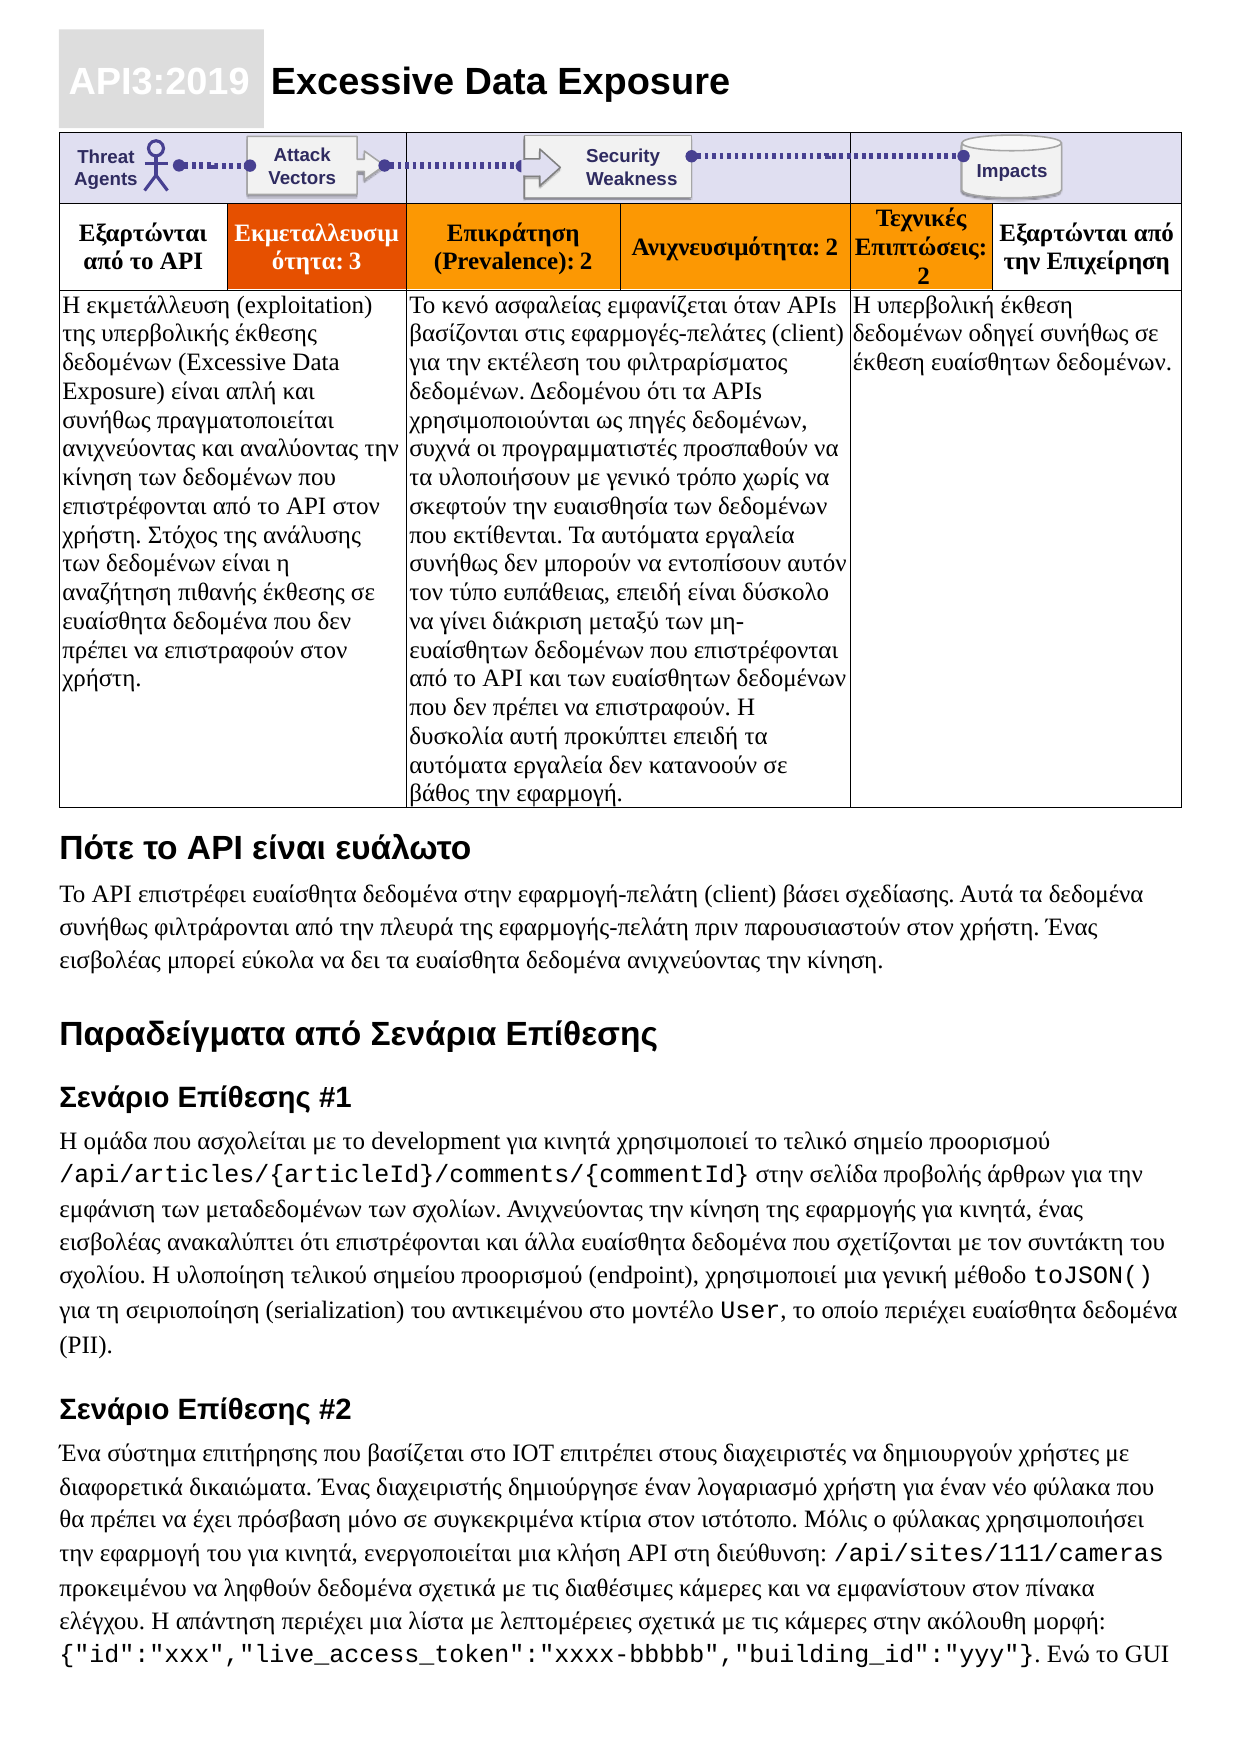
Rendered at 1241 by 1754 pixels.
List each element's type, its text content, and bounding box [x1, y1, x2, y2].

table_cell Εξαρτώνται από την Επιχείρηση [993, 204, 1181, 289]
table_cell Το κενό ασφαλείας εμφανίζεται όταν APIs βασίζονται στις εφαρμογές-πελάτες (client) για την εκτέλεση του φιλτραρίσματος δεδομένων. Δεδομένου ότι τα APIs χρησιμοποιούνται ως πηγές δεδομένων, συχνά οι προγραμματιστές προσπαθούν να τα υλοποιήσουν με γενικό τρόπο χωρίς να σκεφτούν την ευαισθησία των δεδομένων που εκτίθενται. Τα αυτόματα εργαλεία συνήθως δεν μπορούν να εντοπίσουν αυτόν τον τύπο ευπάθειας, επειδή είναι δύσκολο να γίνει διάκριση μεταξύ των μη-ευαίσθητων δεδομένων που επιστρέφονται από το API και των ευαίσθητων δεδομένων που δεν πρέπει να επιστραφούν. Η δυσκολία αυτή προκύπτει επειδή τα αυτόματα εργαλεία δεν κατανοούν σε βάθος την εφαρμογή. [407, 291, 850, 807]
table_cell Εξαρτώνται από το API [60, 204, 227, 289]
table_header [227, 133, 406, 203]
table_cell Τεχνικές Επιπτώσεις: 2 [851, 204, 992, 289]
text Ένα σύστημα επιτήρησης που βασίζεται στο IOT επιτρέπει στους διαχειριστές να δημιουργούν χρήστες με διαφορετικά δικαιώματα. Ένας διαχειριστής δημιούργησε έναν λογαριασμό χρήστη για έναν νέο φύλακα που θα πρέπει να έχει πρόσβαση μόνο σε συγκεκριμένα κτίρια στον ιστότοπο. Μόλις ο φύλακας χρησιμοποιήσει την εφαρμογή του για κινητά, ενεργοποιείται μια κλήση API στη διεύθυνση: /api/sites/111/cameras προκειμένου να ληφθούν δεδομένα σχετικά με τις διαθέσιμες κάμερες και να εμφανίστουν στον πίνακα ελέγχου. Η απάντηση περιέχει μια λίστα με λεπτομέρειες σχετικά με τις κάμερες στην ακόλουθη μορφή: {"id":"xxx","live_access_token":"xxxx-bbbbb","building_id":"yyy"}. Ενώ το GUI [59, 1438, 1181, 1669]
table_header [851, 133, 992, 203]
subtitle Πότε το API είναι ευάλωτο [59, 828, 1181, 867]
table_cell Εκμεταλλευσιμότητα: 3 [228, 204, 406, 289]
table_cell Η υπερβολική έκθεση δεδομένων οδηγεί συνήθως σε έκθεση ευαίσθητων δεδομένων. [851, 291, 1181, 807]
table_header [620, 133, 850, 203]
text Η ομάδα που ασχολείται με το development για κινητά χρησιμοποιεί το τελικό σημείο προορισμού /api/articles/{articleId}/comments/{commentId} στην σελίδα προβολής άρθρων για την εμφάνιση των μεταδεδομένων των σχολίων. Ανιχνεύοντας την κίνηση της εφαρμογής για κινητά, ένας εισβολέας ανακαλύπτει ότι επιστρέφονται και άλλα ευαίσθητα δεδομένα που σχετίζονται με τον συντάκτη του σχολίου. Η υλοποίηση τελικού σημείου προορισμού (endpoint), χρησιμοποιεί μια γενική μέθοδο toJSON() για τη σειριοποίηση (serialization) του αντικειμένου στο μοντέλο User, το οποίο περιέχει ευαίσθητα δεδομένα (PII). [59, 1126, 1181, 1359]
subtitle Παραδείγματα από Σενάρια Επίθεσης [59, 1014, 1181, 1052]
text Το API επιστρέφει ευαίσθητα δεδομένα στην εφαρμογή-πελάτη (client) βάσει σχεδίασης. Αυτά τα δεδομένα συνήθως φιλτράρονται από την πλευρά της εφαρμογής-πελάτη πριν παρουσιαστούν στον χρήστη. Ένας εισβολέας μπορεί εύκολα να δει τα ευαίσθητα δεδομένα ανιχνεύοντας την κίνηση. [59, 879, 1181, 974]
table_header [407, 133, 620, 203]
table_header [60, 133, 227, 203]
table_header [992, 133, 1181, 203]
subtitle Σενάριο Επίθεσης #1 [59, 1079, 1181, 1113]
subtitle Σενάριο Επίθεσης #2 [59, 1392, 1181, 1426]
table_cell Η εκμετάλλευση (exploitation) της υπερβολικής έκθεσης δεδομένων (Excessive Data Exposure) είναι απλή και συνήθως πραγματοποιείται ανιχνεύοντας και αναλύοντας την κίνηση των δεδομένων που επιστρέφονται από το API στον χρήστη. Στόχος της ανάλυσης των δεδομένων είναι η αναζήτηση πιθανής έκθεσης σε ευαίσθητα δεδομένα που δεν πρέπει να επιστραφούν στον χρήστη. [60, 291, 406, 807]
table_cell Ανιχνευσιμότητα: 2 [621, 204, 850, 289]
table_cell Επικράτηση (Prevalence): 2 [407, 204, 620, 289]
